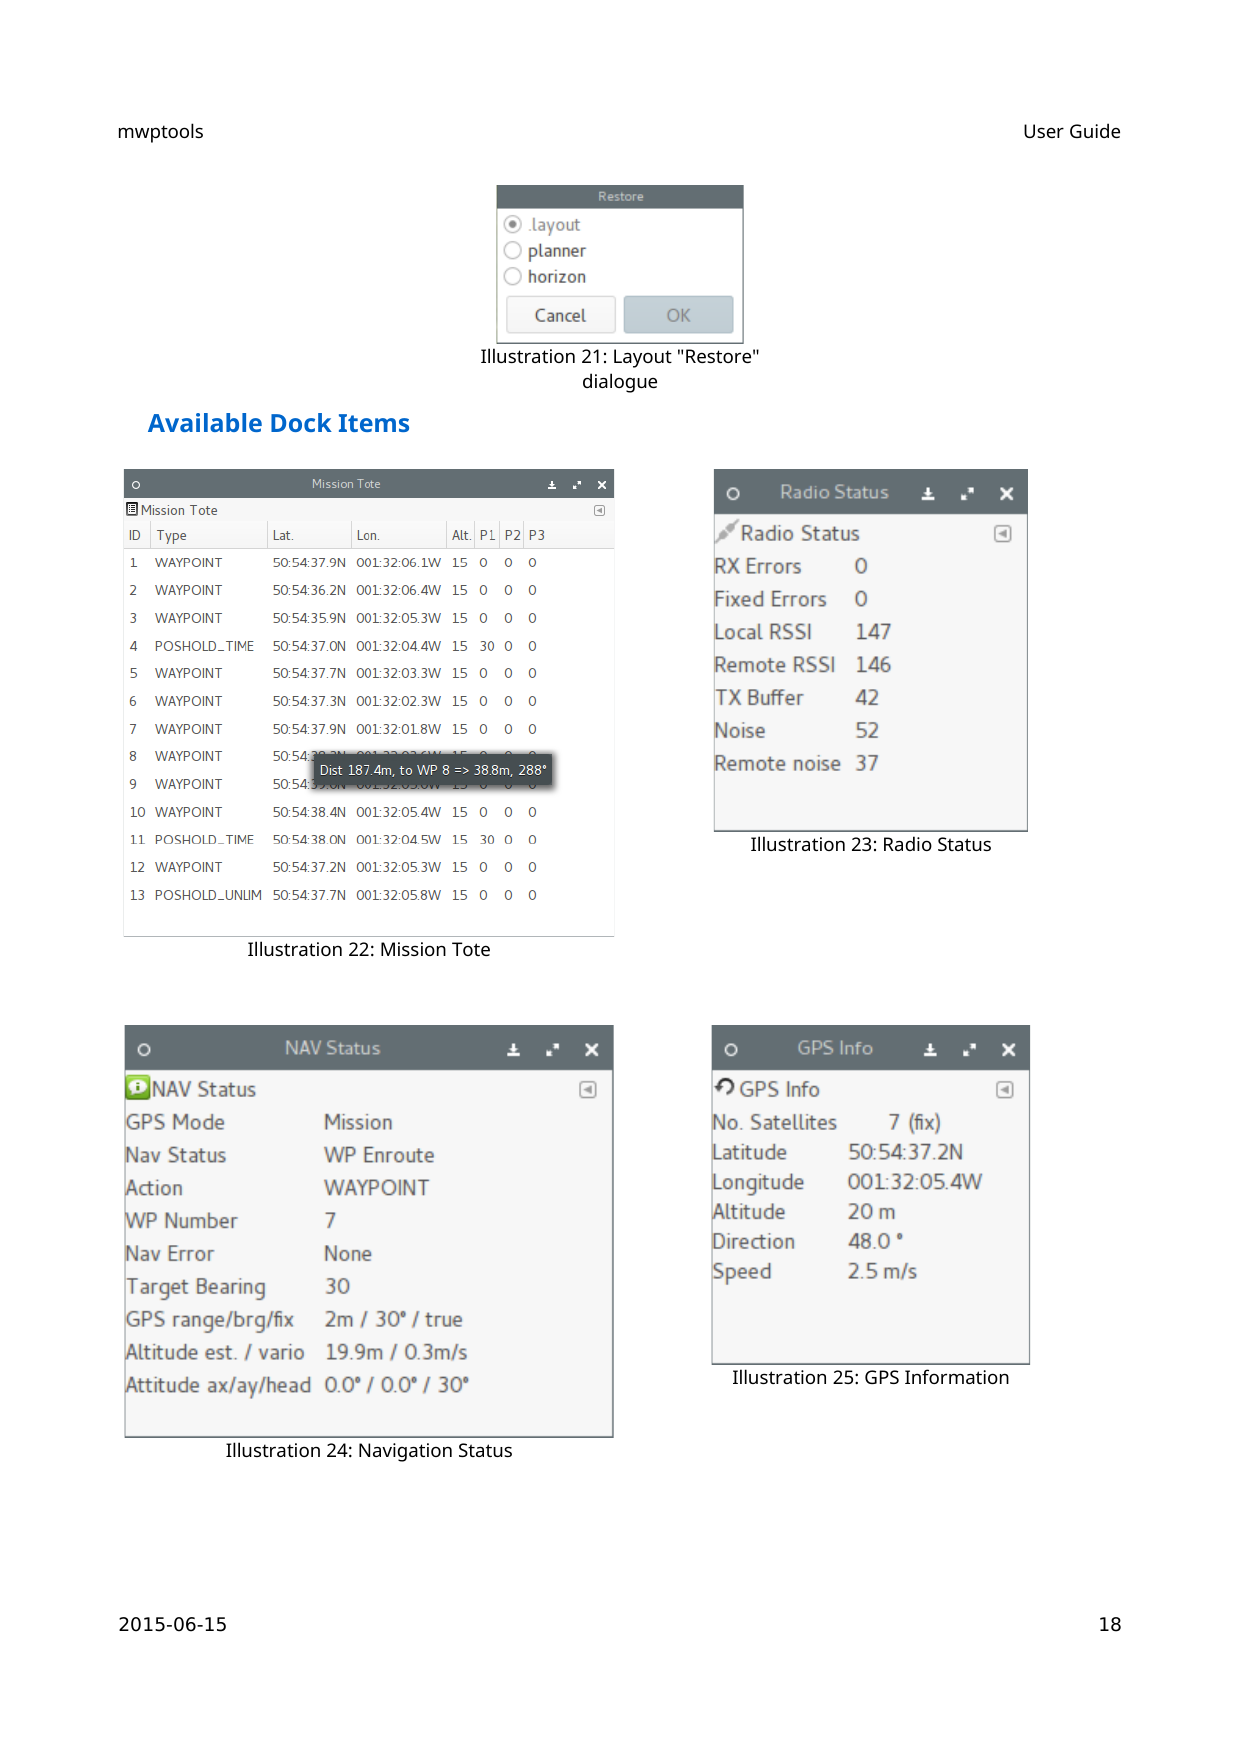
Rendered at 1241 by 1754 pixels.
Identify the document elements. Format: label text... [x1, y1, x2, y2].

picture [123, 469, 615, 937]
table_header [620, 452, 1122, 457]
picture [124, 1025, 614, 1438]
picture [711, 1025, 1031, 1365]
picture [496, 185, 744, 344]
table_cell [620, 1365, 1122, 1509]
table_cell [118, 1008, 620, 1463]
picture [713, 469, 1028, 832]
text Illustration 21: Layout "Restore" dialogue [470, 185, 770, 394]
table_header [118, 452, 620, 457]
table_header [118, 458, 620, 1008]
table_cell [118, 1464, 620, 1509]
table_header [620, 458, 1122, 1008]
table_cell [620, 1008, 1122, 1364]
subtitle Available Dock Items [148, 173, 1122, 440]
